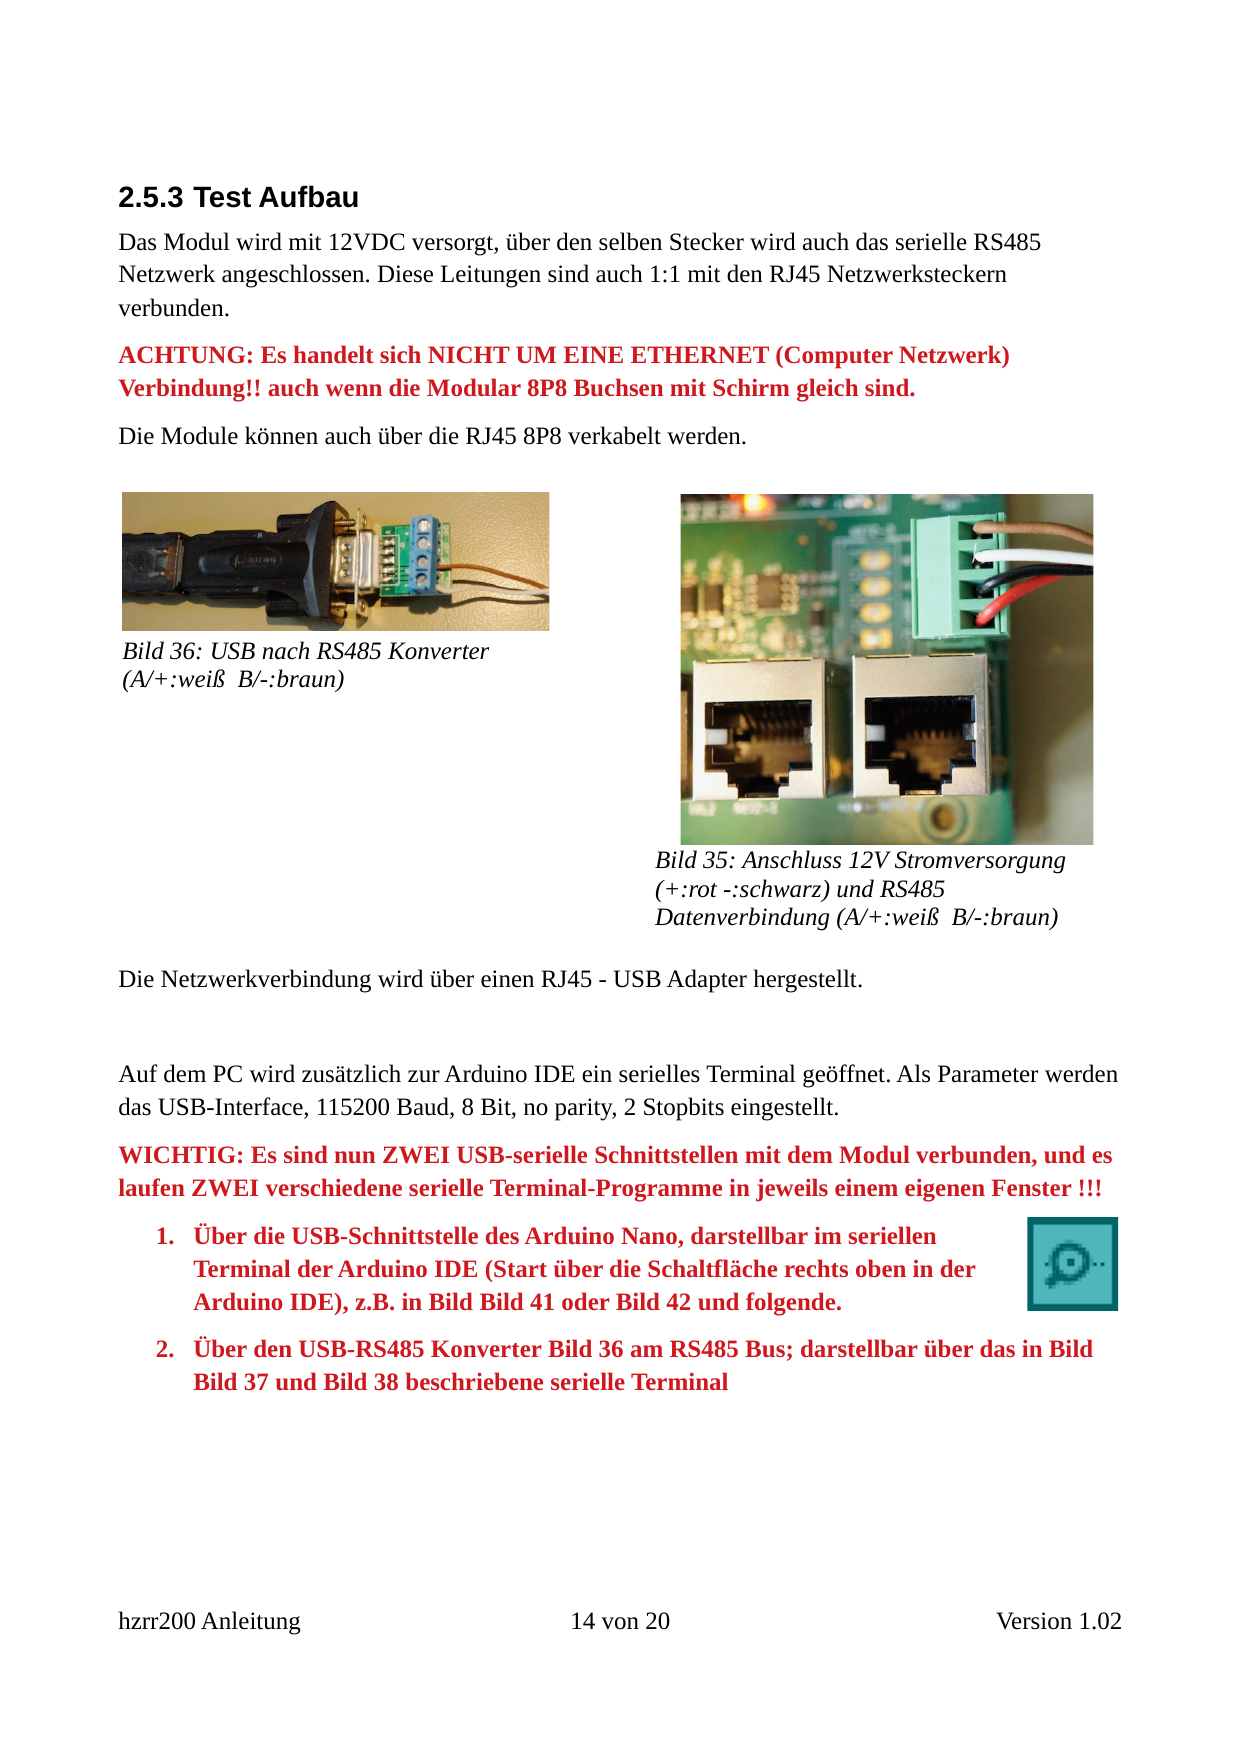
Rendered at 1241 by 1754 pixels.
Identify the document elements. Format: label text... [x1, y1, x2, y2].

subtitle Test Aufbau [118, 180, 1122, 214]
picture [680, 494, 1094, 845]
text ACHTUNG: Es handelt sich NICHT UM EINE ETHERNET (Computer Netzwerk) Verbindung!! auch wenn die Modular 8P8 Buchsen mit Schirm gleich sind. [118, 340, 1122, 402]
list Über den USB-RS485 Konverter Bild 36 am RS485 Bus; darstellbar über das in Bild Bild 37 und Bild 38 beschriebene serielle Terminal [156, 1334, 1122, 1396]
text Das Modul wird mit 12VDC versorgt, über den selben Stecker wird auch das serielle RS485 Netzwerk angeschlossen. Diese Leitungen sind auch 1:1 mit den RJ45 Netzwerksteckern verbunden. [118, 227, 1122, 321]
text Auf dem PC wird zusätzlich zur Arduino IDE ein serielles Terminal geöffnet. Als Parameter werden das USB-Interface, 115200 Baud, 8 Bit, no parity, 2 Stopbits eingestellt. [118, 1059, 1122, 1121]
text Die Netzwerkverbindung wird über einen RJ45 - USB Adapter hergestellt. [118, 964, 1122, 993]
text Bild 35: Anschluss 12V Stromversorgung (+:rot -:schwarz) und RS485 Datenverbindung (A/+:weiß B/-:braun) [655, 488, 1119, 931]
text Bild 36: USB nach RS485 Konverter (A/+:weiß B/-:braun) [122, 631, 549, 693]
picture [122, 492, 550, 631]
text WICHTIG: Es sind nun ZWEI USB-serielle Schnittstellen mit dem Modul verbunden, und es laufen ZWEI verschiedene serielle Terminal-Programme in jeweils einem eigenen Fenster !!! [118, 1140, 1122, 1202]
picture [1027, 1217, 1119, 1311]
text Die Module können auch über die RJ45 8P8 verkabelt werden. [118, 421, 1122, 449]
list Über die USB-Schnittstelle des Arduino Nano, darstellbar im seriellen Terminal der Arduino IDE (Start über die Schaltfläche rechts oben in der Arduino IDE), z.B. in Bild Bild 41 oder Bild 42 und folgende. [156, 1221, 1122, 1316]
